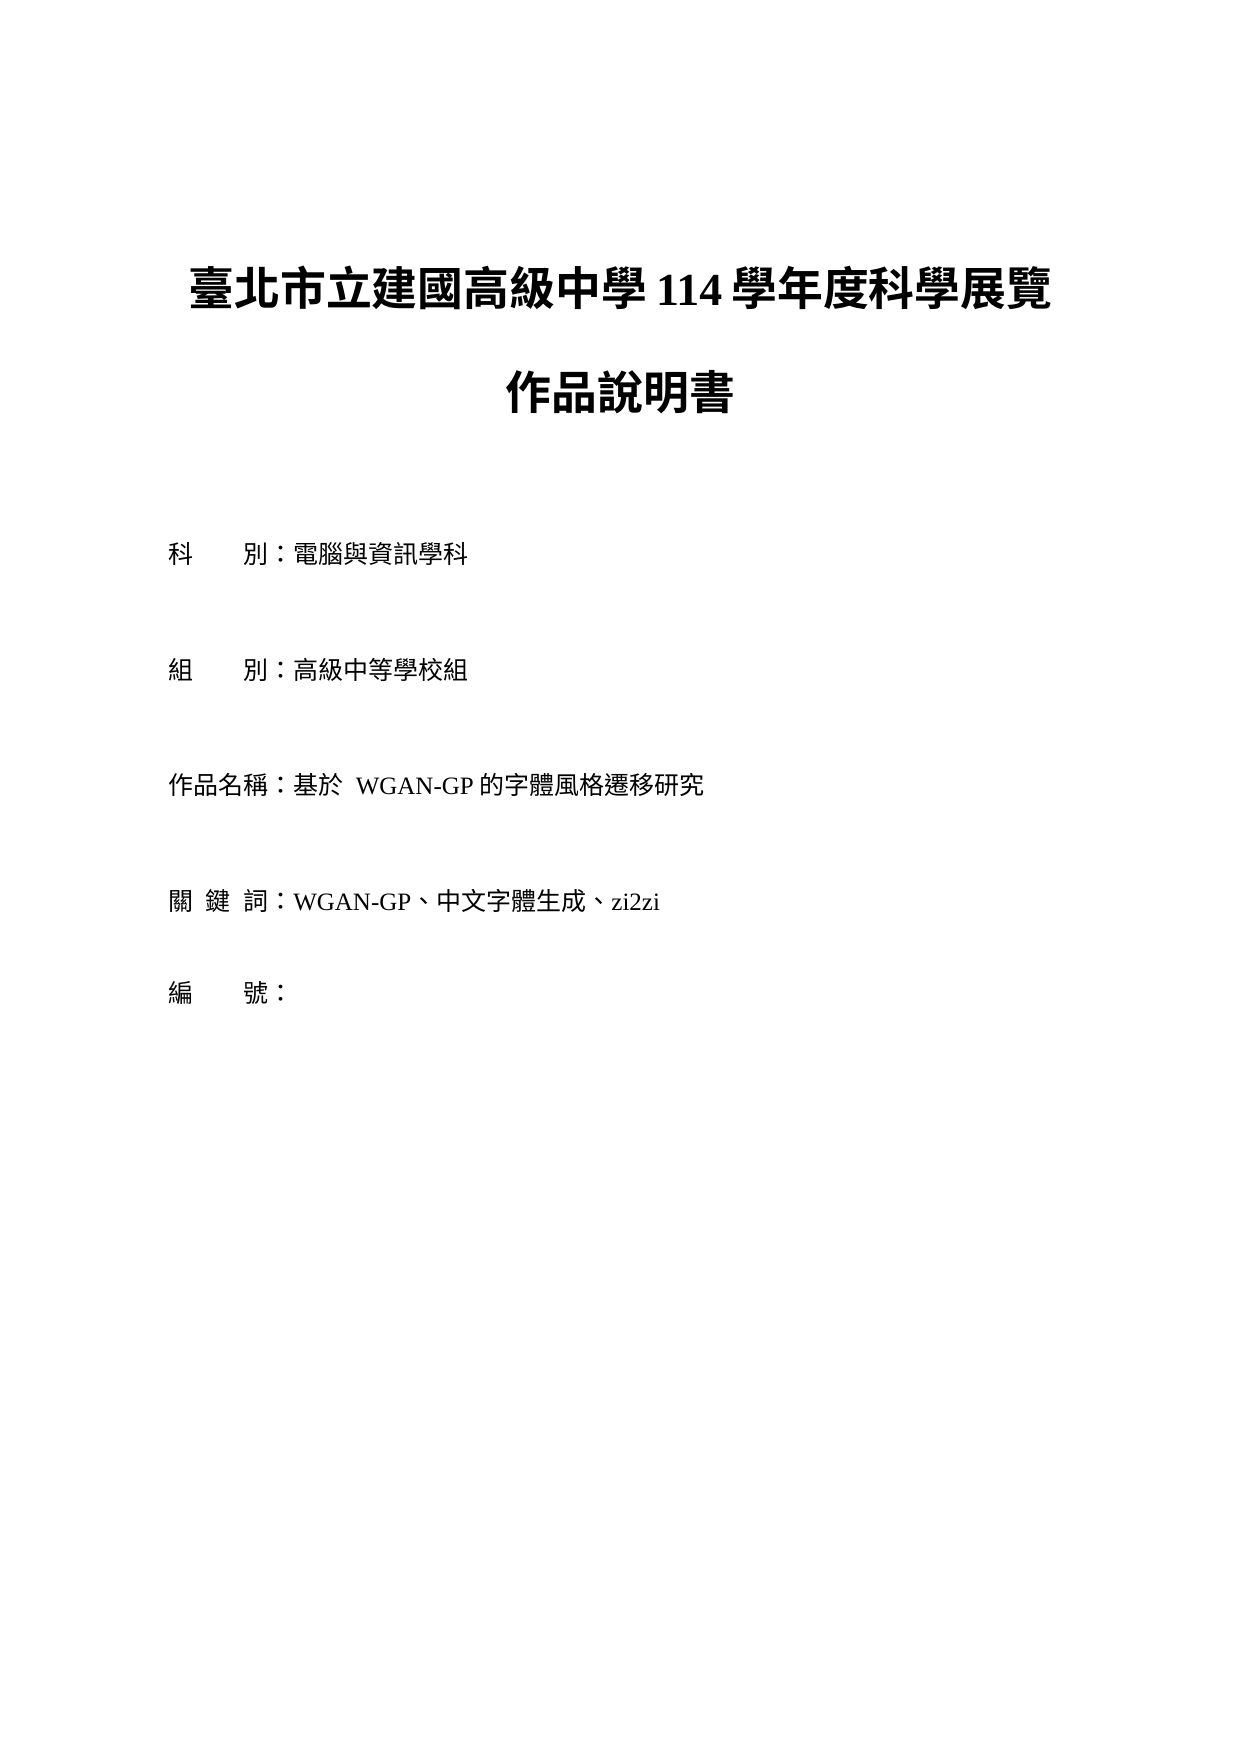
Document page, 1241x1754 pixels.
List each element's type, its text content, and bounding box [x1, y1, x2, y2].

text 科 別：電腦與資訊學科 [168, 535, 1122, 571]
text 組 別：高級中等學校組 [168, 650, 1122, 686]
text 編 號： [168, 974, 1122, 1010]
text 作品名稱：基於 WGAN-GP 的字體風格遷移研究 [168, 766, 1122, 802]
text 作品說明書 [118, 326, 1122, 431]
text 臺北市立建國高級中學114學年度科學展覽 [118, 222, 1122, 326]
text 關 鍵 詞：WGAN-GP、中文字體生成、zi2zi [168, 881, 1122, 917]
